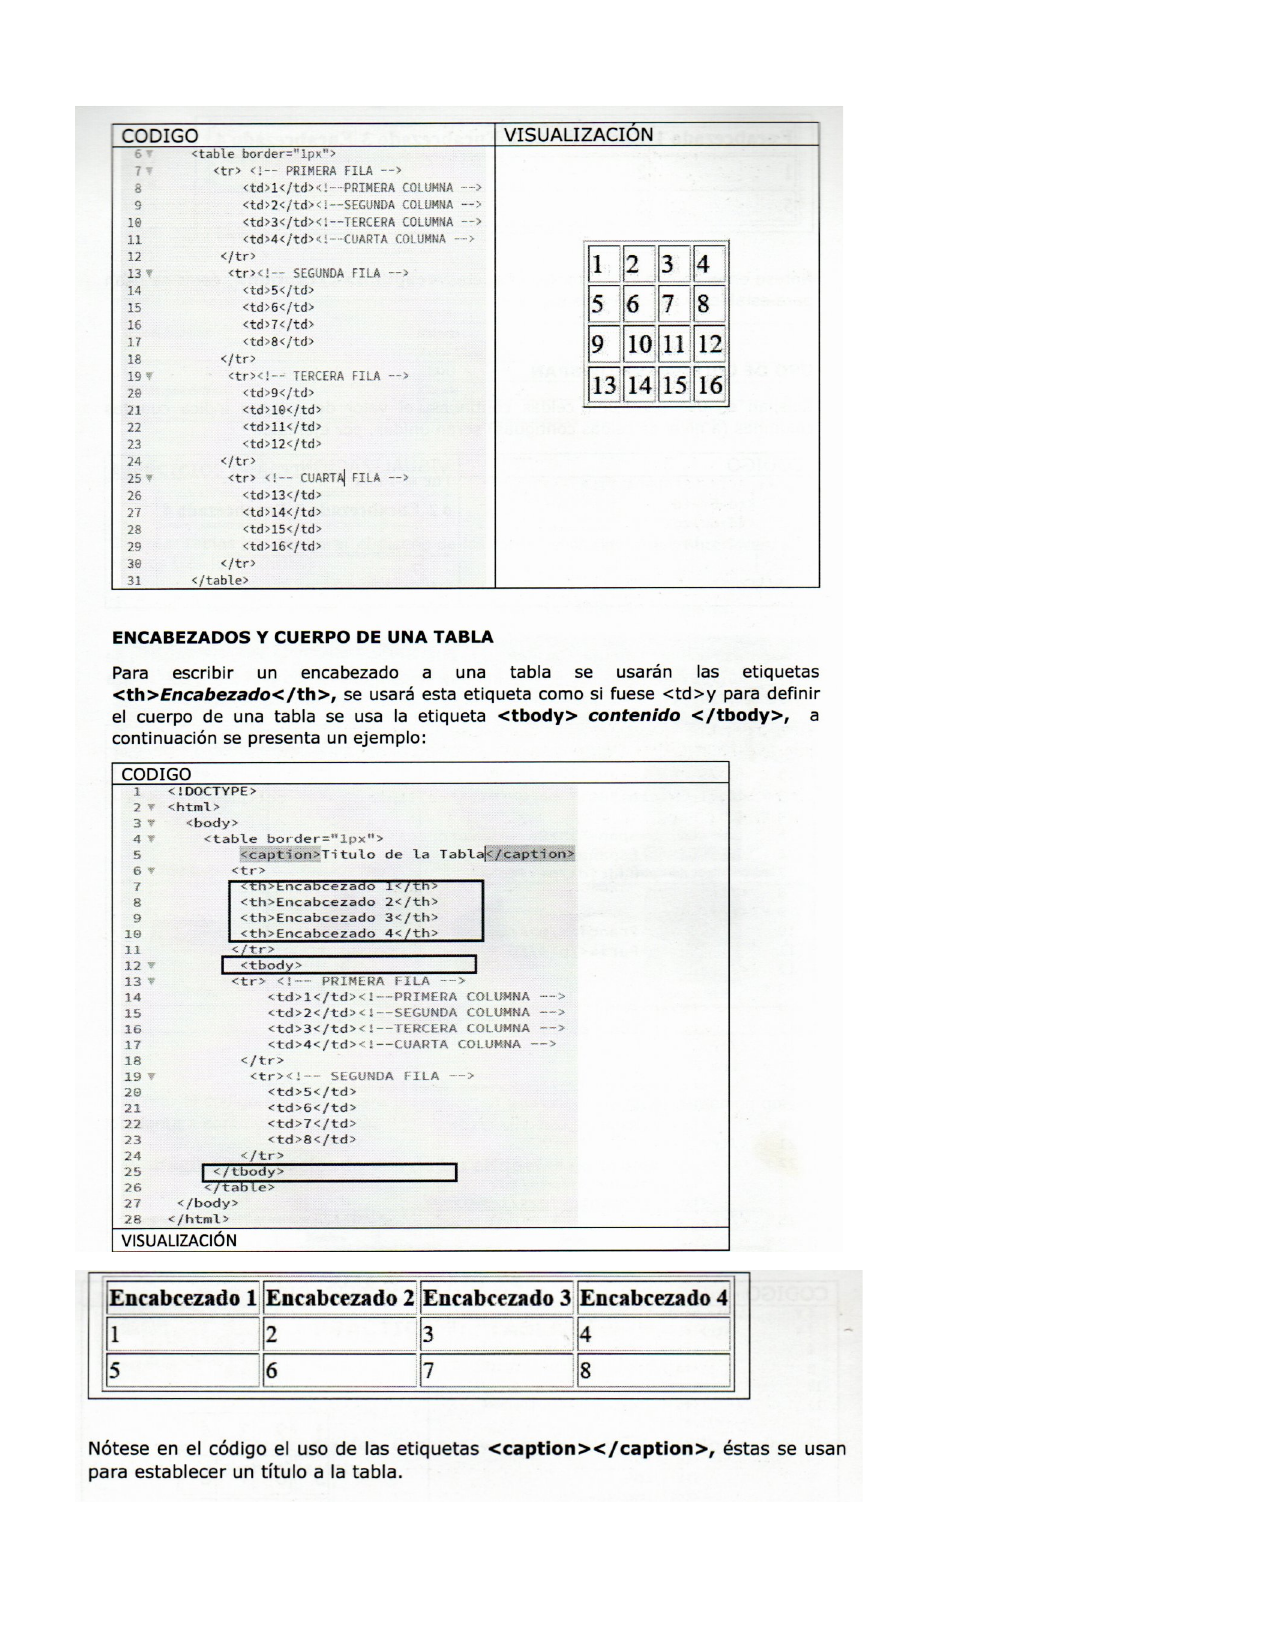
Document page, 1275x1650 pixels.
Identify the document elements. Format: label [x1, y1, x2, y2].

picture [75, 105, 844, 1252]
picture [75, 1270, 863, 1286]
